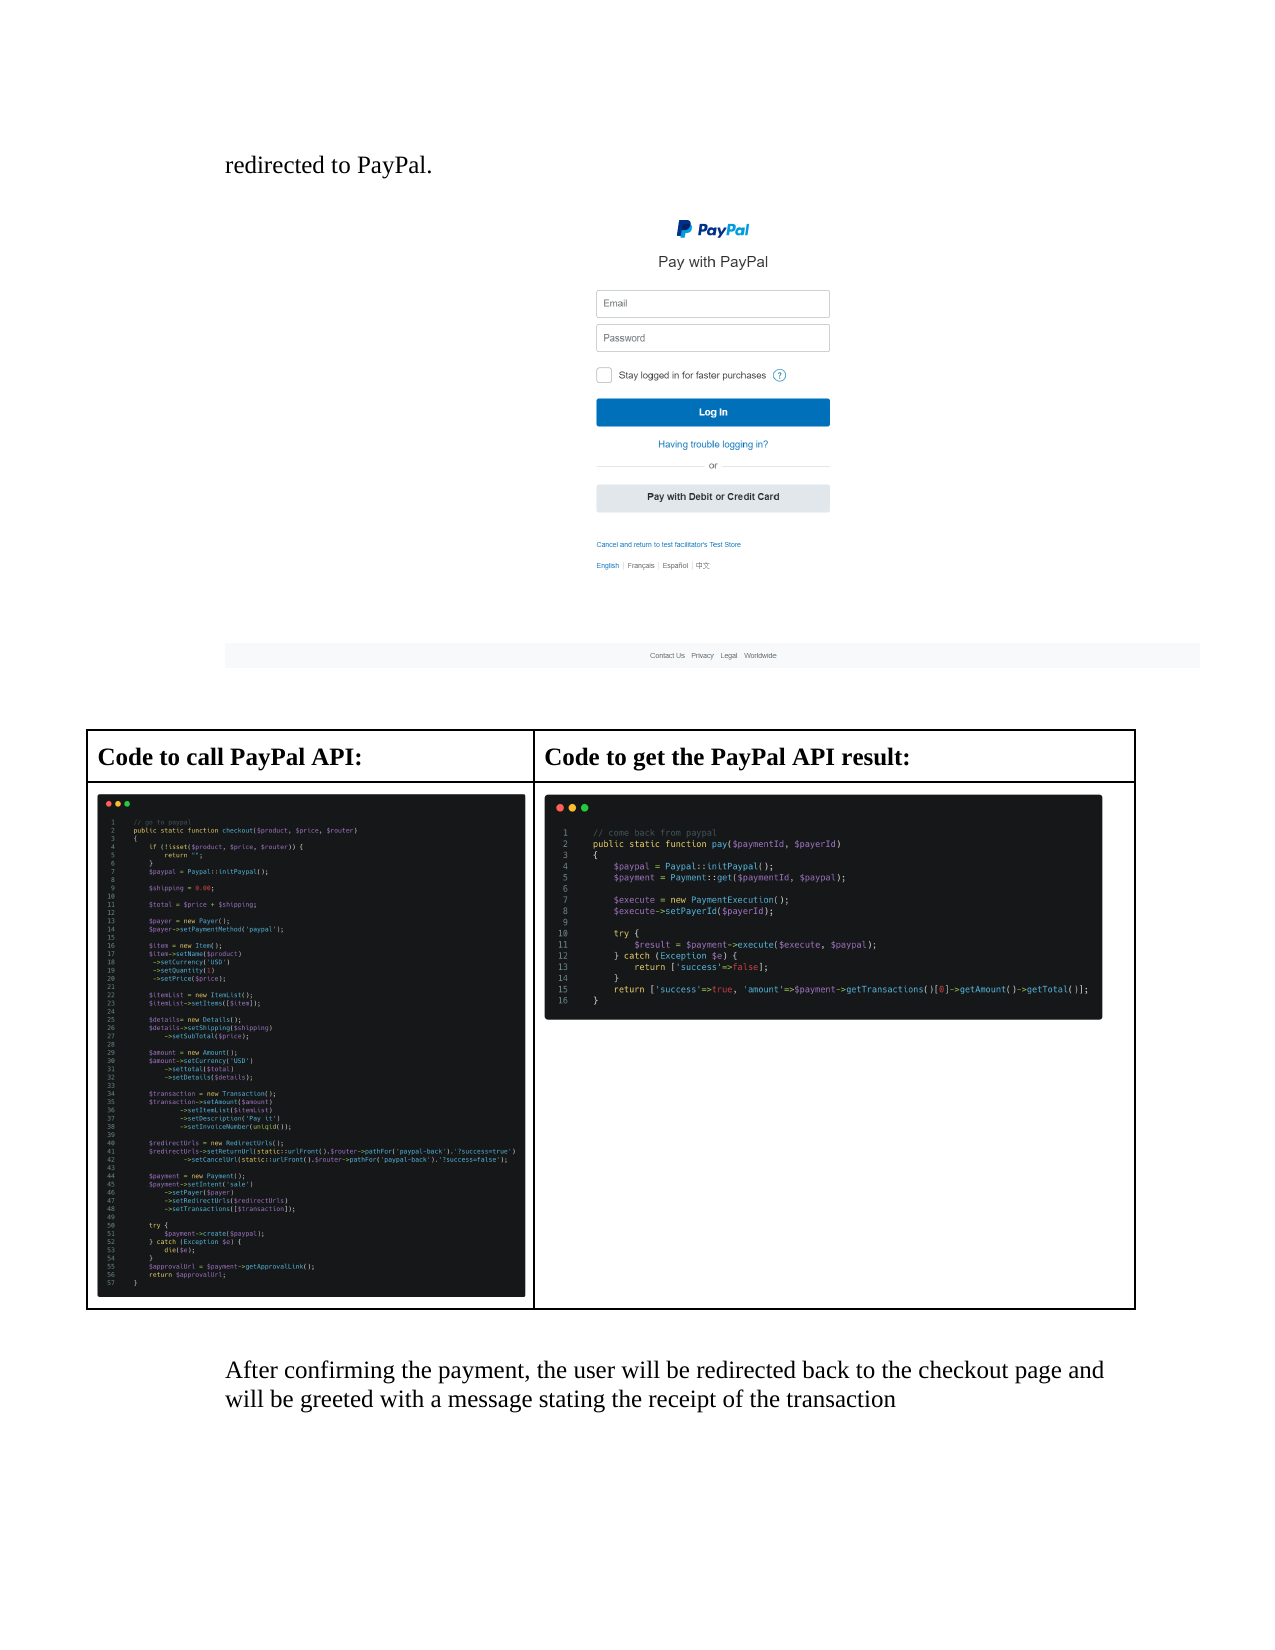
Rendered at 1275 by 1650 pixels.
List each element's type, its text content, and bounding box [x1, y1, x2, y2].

picture [225, 195, 1200, 668]
picture [544, 793, 1103, 1021]
table_cell [88, 783, 533, 1308]
table_header Code to get the PayPal API result: [535, 731, 1134, 781]
text After confirming the payment, the user will be redirected back to the checkout page and will be greeted with a message stating the receipt of the transaction [225, 1356, 1125, 1413]
text redirected to PayPal. [225, 150, 1125, 179]
picture [97, 793, 526, 1298]
table_cell [535, 783, 1134, 1308]
table_header Code to call PayPal API: [88, 731, 533, 781]
